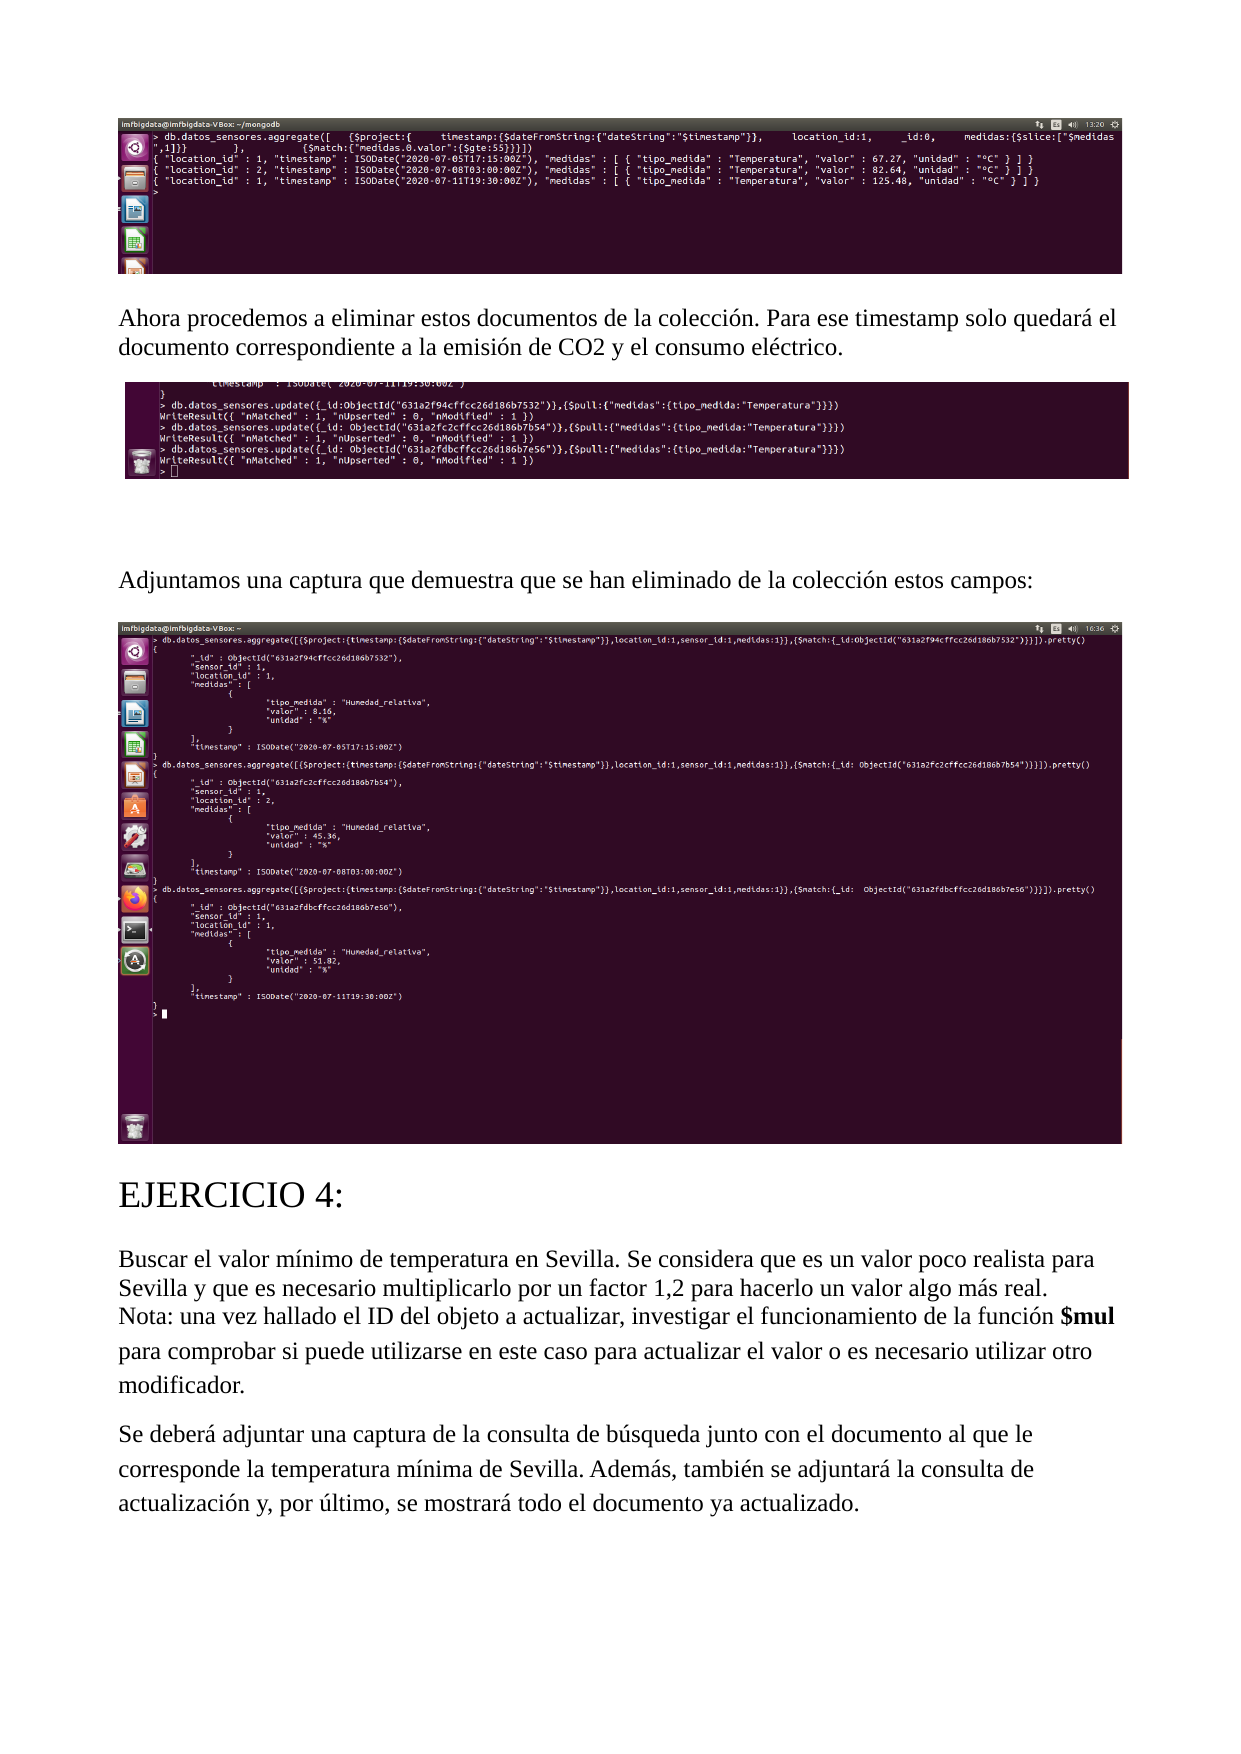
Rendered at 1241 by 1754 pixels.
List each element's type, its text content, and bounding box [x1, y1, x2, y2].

text Buscar el valor mínimo de temperatura en Sevilla. Se considera que es un valor poco realista para Sevilla y que es necesario multiplicarlo por un factor 1,2 para hacerlo un valor algo más real. [118, 1244, 1122, 1301]
text Adjuntamos una captura que demuestra que se han eliminado de la colección estos campos: [118, 565, 1122, 594]
text Ahora procedemos a eliminar estos documentos de la colección. Para ese timestamp solo quedará el documento correspondiente a la emisión de CO2 y el consumo eléctrico. [118, 303, 1122, 360]
text Se deberá adjuntar una captura de la consulta de búsqueda junto con el documento al que le corresponde la temperatura mínima de Sevilla. Además, también se adjuntará la consulta de actualización y, por último, se mostrará todo el documento ya actualizado. [118, 1419, 1122, 1517]
picture [118, 622, 1123, 1144]
text Nota: una vez hallado el ID del objeto a actualizar, investigar el funcionamiento de la función $mul para comprobar si puede utilizarse en este caso para actualizar el valor o es necesario utilizar otro modificador. [118, 1301, 1122, 1399]
text EJERCICIO 4: [118, 1172, 1122, 1215]
